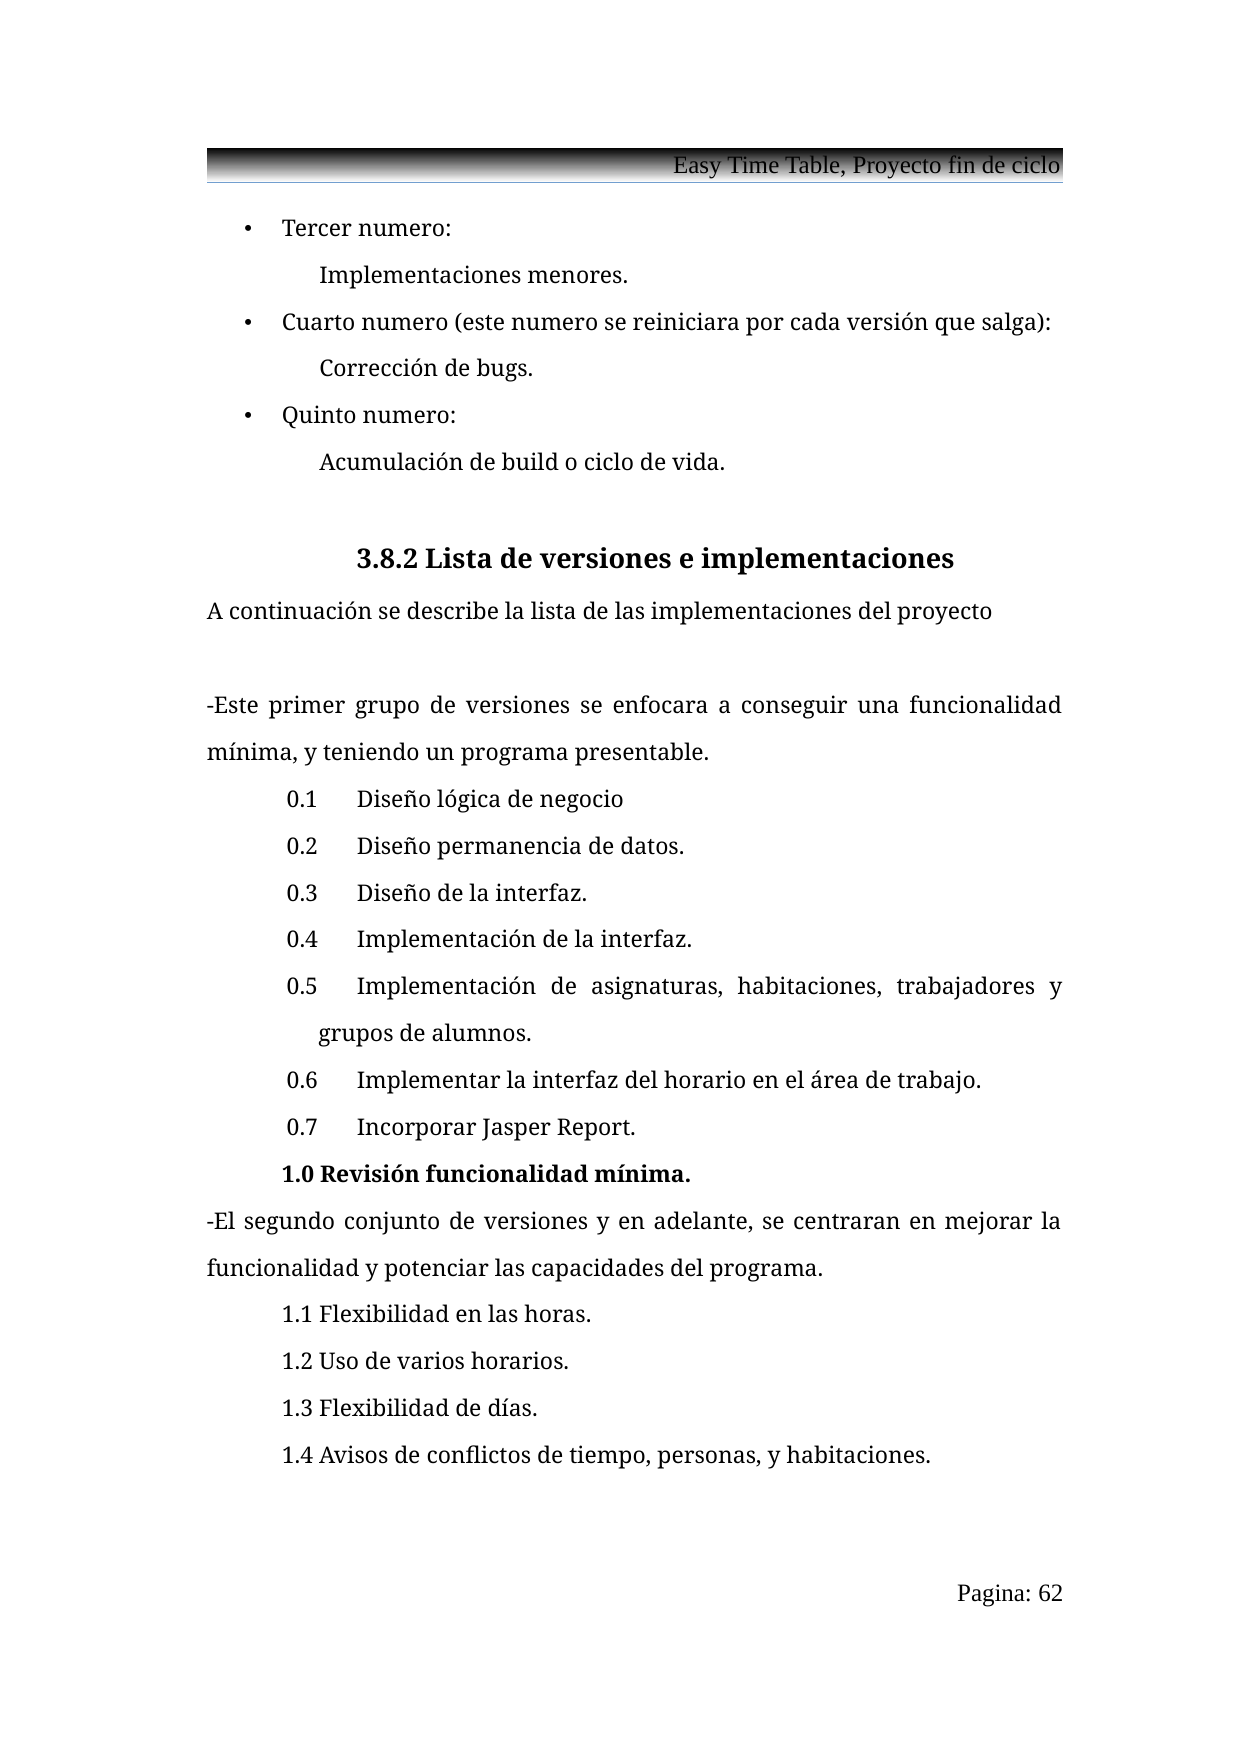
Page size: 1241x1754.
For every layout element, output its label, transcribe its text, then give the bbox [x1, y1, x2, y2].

list Tercer numero: [244, 212, 1063, 243]
list Acumulación de build o ciclo de vida. [282, 446, 1063, 477]
list Corrección de bugs. [282, 352, 1063, 384]
text 1.2 Uso de varios horarios. [207, 1345, 1063, 1376]
text A continuación se describe la lista de las implementaciones del proyecto [207, 595, 1063, 626]
list Implementación de la interfaz. [281, 923, 1063, 954]
text -Este primer grupo de versiones se enfocara a conseguir una funcionalidad mínima, y teniendo un programa presentable. [207, 689, 1063, 767]
list Diseño lógica de negocio [281, 783, 1063, 814]
list Cuarto numero (este numero se reiniciara por cada versión que salga): [244, 306, 1063, 337]
text 3.8.2 Lista de versiones e implementaciones [207, 540, 1063, 577]
list Implementaciones menores. [282, 259, 1063, 290]
list Implementación de asignaturas, habitaciones, trabajadores y grupos de alumnos. [281, 970, 1063, 1048]
text 1.0 Revisión funcionalidad mínima. [207, 1158, 1063, 1189]
list Quinto numero: [244, 399, 1063, 431]
list Implementar la interfaz del horario en el área de trabajo. [281, 1064, 1063, 1095]
list Diseño de la interfaz. [281, 876, 1063, 908]
text -El segundo conjunto de versiones y en adelante, se centraran en mejorar la funcionalidad y potenciar las capacidades del programa. [207, 1204, 1063, 1283]
text 1.3 Flexibilidad de días. [207, 1392, 1063, 1423]
list Incorporar Jasper Report. [281, 1111, 1063, 1142]
text 1.4 Avisos de conflictos de tiempo, personas, y habitaciones. [207, 1439, 1063, 1470]
list Diseño permanencia de datos. [281, 829, 1063, 861]
text 1.1 Flexibilidad en las horas. [207, 1298, 1063, 1329]
